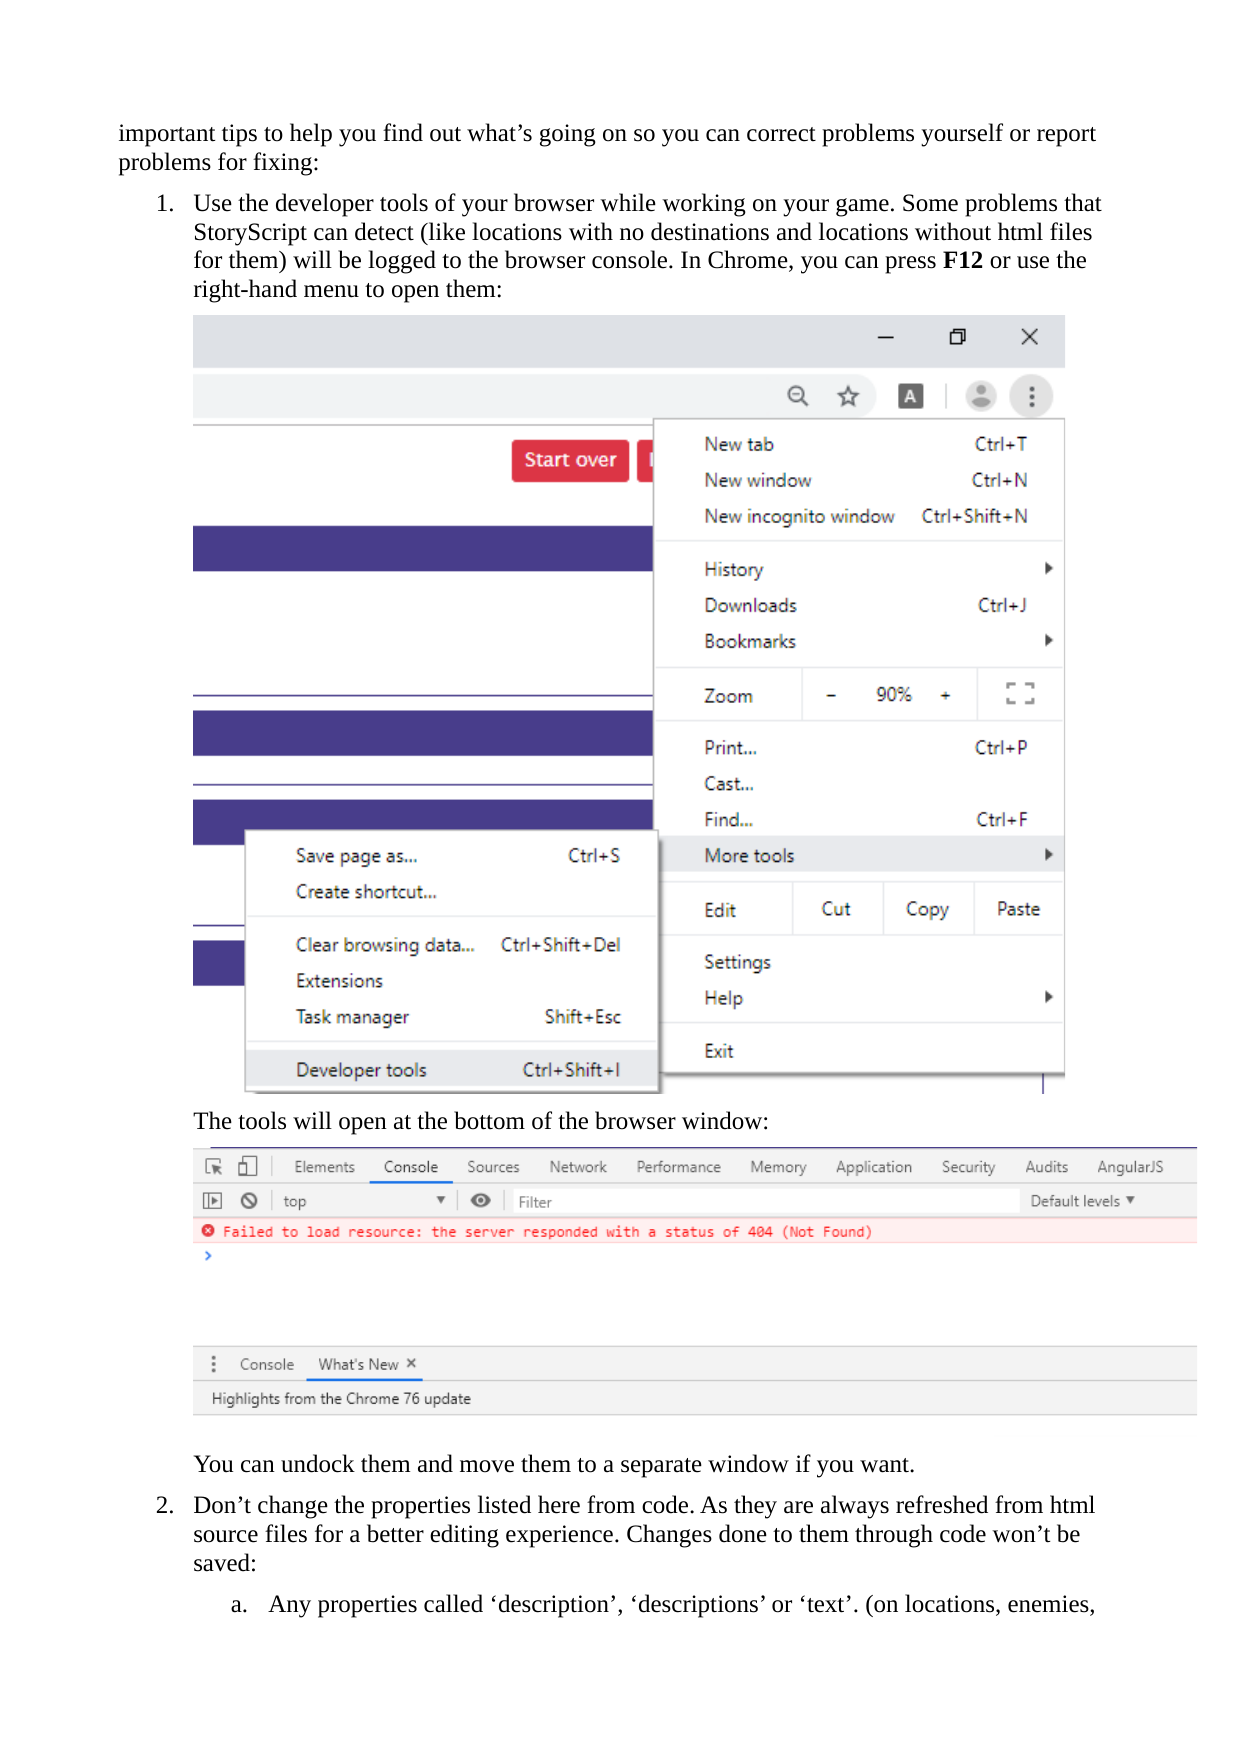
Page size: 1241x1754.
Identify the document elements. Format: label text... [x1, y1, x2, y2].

text The tools will open at the bottom of the browser window: [193, 1106, 1122, 1135]
list Use the developer tools of your browser while working on your game. Some problems that StoryScript can detect (like locations with no destinations and locations without html files for them) will be logged to the browser console. In Chrome, you can press F12 or use the right-hand menu to open them: [156, 188, 1122, 303]
text important tips to help you find out what’s going on so you can correct problems yourself or report problems for fixing: [118, 118, 1122, 176]
list Don’t change the properties listed here from code. As they are always refreshed from html source files for a better editing experience. Changes done to them through code won’t be saved: [156, 1490, 1122, 1576]
text You can undock them and move them to a separate window if you want. [193, 1449, 1122, 1478]
list Any properties called ‘description’, ‘descriptions’ or ‘text’. (on locations, enemies, [231, 1589, 1122, 1618]
